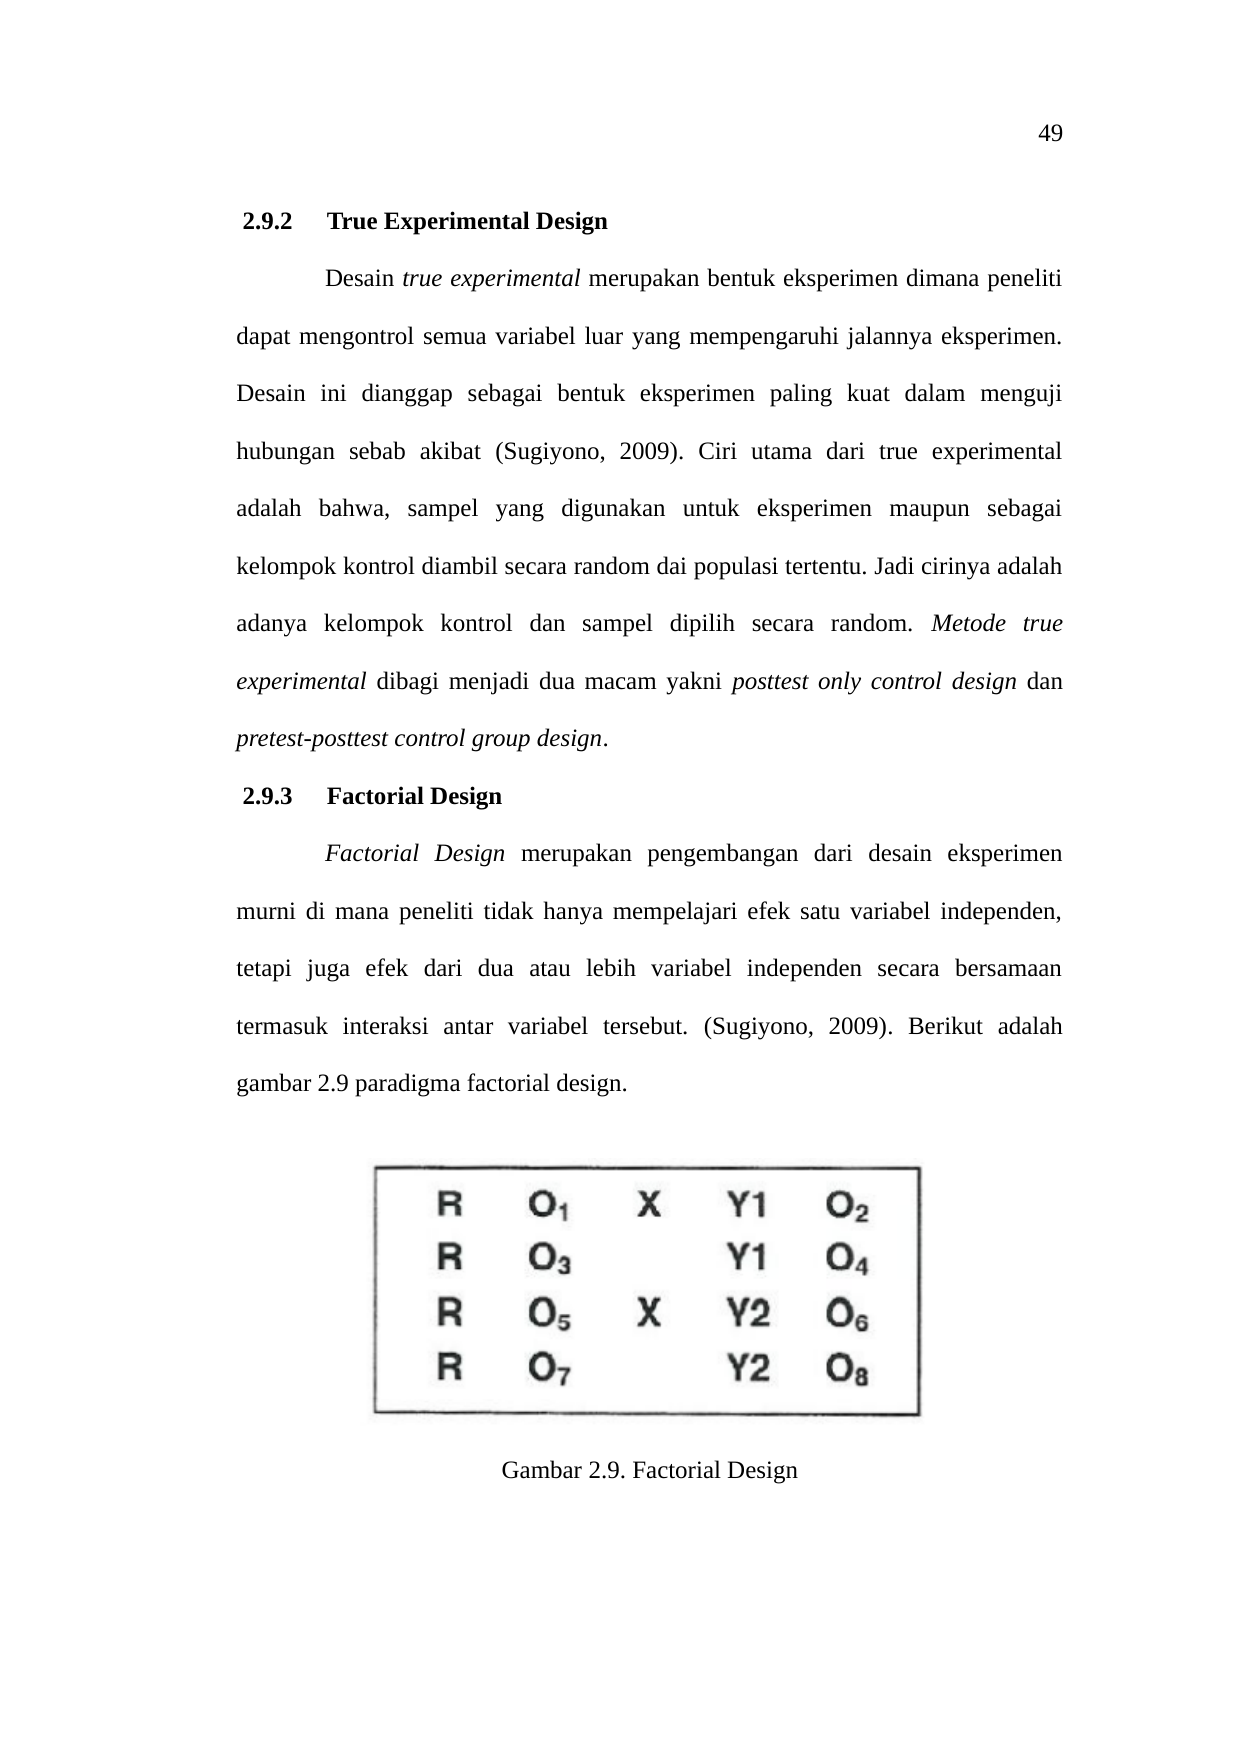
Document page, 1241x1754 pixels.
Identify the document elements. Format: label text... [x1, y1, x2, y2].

text Desain true experimental merupakan bentuk eksperimen dimana peneliti dapat mengontrol semua variabel luar yang mempengaruhi jalannya eksperimen. Desain ini dianggap sebagai bentuk eksperimen paling kuat dalam menguji hubungan sebab akibat (Sugiyono, 2009). Ciri utama dari true experimental adalah bahwa, sampel yang digunakan untuk eksperimen maupun sebagai kelompok kontrol diambil secara random dai populasi tertentu. Jadi cirinya adalah adanya kelompok kontrol dan sampel dipilih secara random. Metode true experimental dibagi menjadi dua macam yakni posttest only control design dan pretest-posttest control group design. [236, 263, 1063, 752]
picture [359, 1158, 940, 1426]
subtitle True Experimental Design [236, 206, 1063, 235]
subtitle Factorial Design [236, 781, 1063, 810]
text Factorial Design merupakan pengembangan dari desain eksperimen murni di mana peneliti tidak hanya mempelajari efek satu variabel independen, tetapi juga efek dari dua atau lebih variabel independen secara bersamaan termasuk interaksi antar variabel tersebut. (Sugiyono, 2009). Berikut adalah gambar 2.9 paradigma factorial design. [236, 838, 1063, 1097]
text Gambar 2.9. Factorial Design [359, 1426, 940, 1484]
